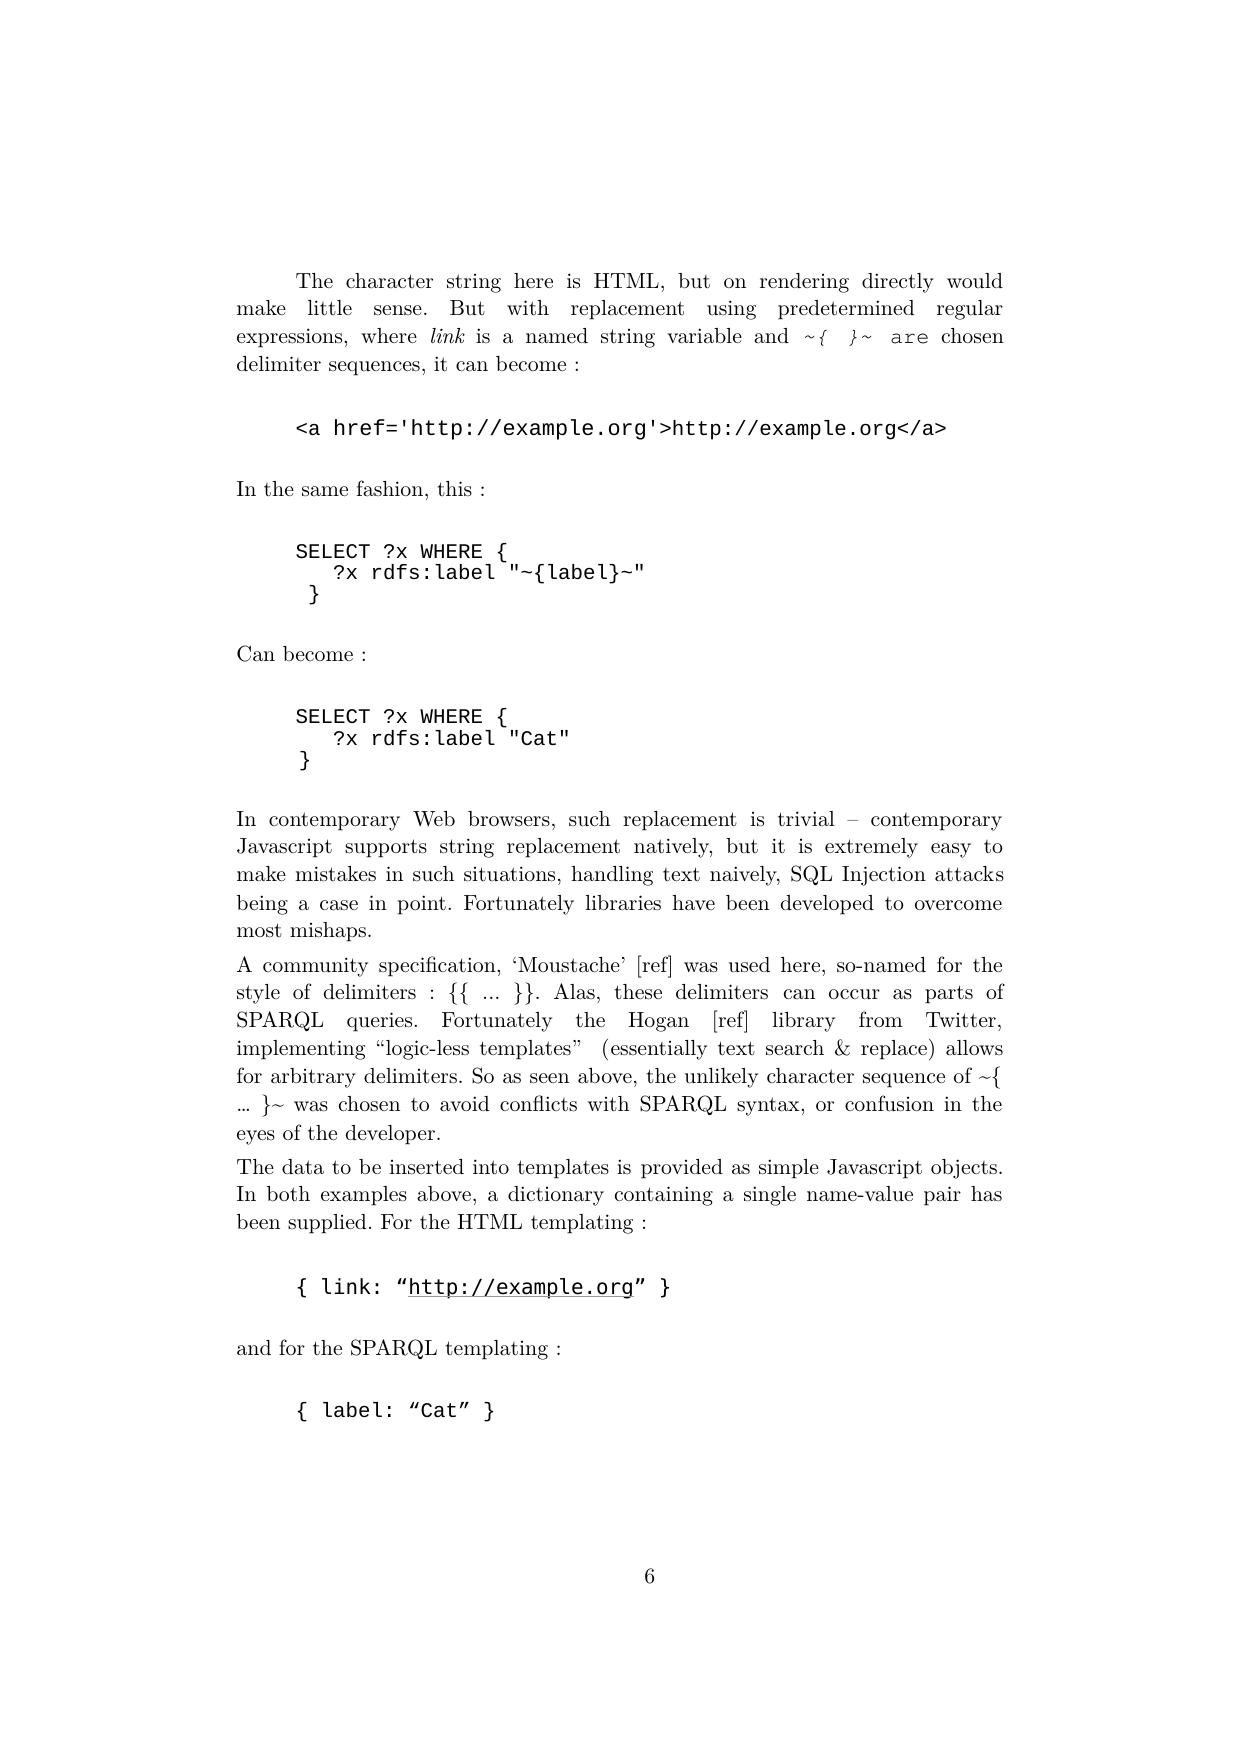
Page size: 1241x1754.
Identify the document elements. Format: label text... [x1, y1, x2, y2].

text <a href='http://example.org'>http://example.org</a> [236, 417, 1004, 440]
text SELECT ?x WHERE { [236, 541, 1004, 563]
text } [236, 749, 1004, 770]
text and for the SPARQL templating : [236, 1333, 1004, 1361]
text SELECT ?x WHERE { [236, 707, 1004, 728]
text In contemporary Web browsers, such replacement is trivial – contemporary Javascript supports string replacement natively, but it is extremely easy to make mistakes in such situations, handling text naively, SQL Injection attacks being a case in point. Fortunately libraries have been developed to overcome most mishaps. [236, 804, 1004, 944]
text ?x rdfs:label "~{label}~" [236, 563, 1004, 584]
text } [236, 584, 1004, 605]
text Can become : [236, 639, 1004, 667]
text ?x rdfs:label "Cat" [236, 728, 1004, 749]
text The character string here is HTML, but on rendering directly would make little sense. But with replacement using predetermined regular expressions, where link is a named string variable and ~{ }~ are chosen delimiter sequences, it can become : [236, 266, 1004, 378]
text In the same fashion, this : [236, 474, 1004, 502]
text { label: “Cat” } [236, 1401, 1004, 1422]
text { link: “http://example.org” } [236, 1276, 1004, 1299]
text The data to be inserted into templates is provided as simple Javascript objects. In both examples above, a dictionary containing a single name-value pair has been supplied. For the HTML templating : [236, 1152, 1004, 1236]
text A community specification, ‘Moustache’ [ref] was used here, so-named for the style of delimiters : {{ ... }}. Alas, these delimiters can occur as parts of SPARQL queries. Fortunately the Hogan [ref] library from Twitter, implementing “logic-less templates” (essentially text search & replace) allows for arbitrary delimiters. So as seen above, the unlikely character sequence of ~{ … }~ was chosen to avoid conflicts with SPARQL syntax, or confusion in the eyes of the developer. [236, 950, 1004, 1146]
